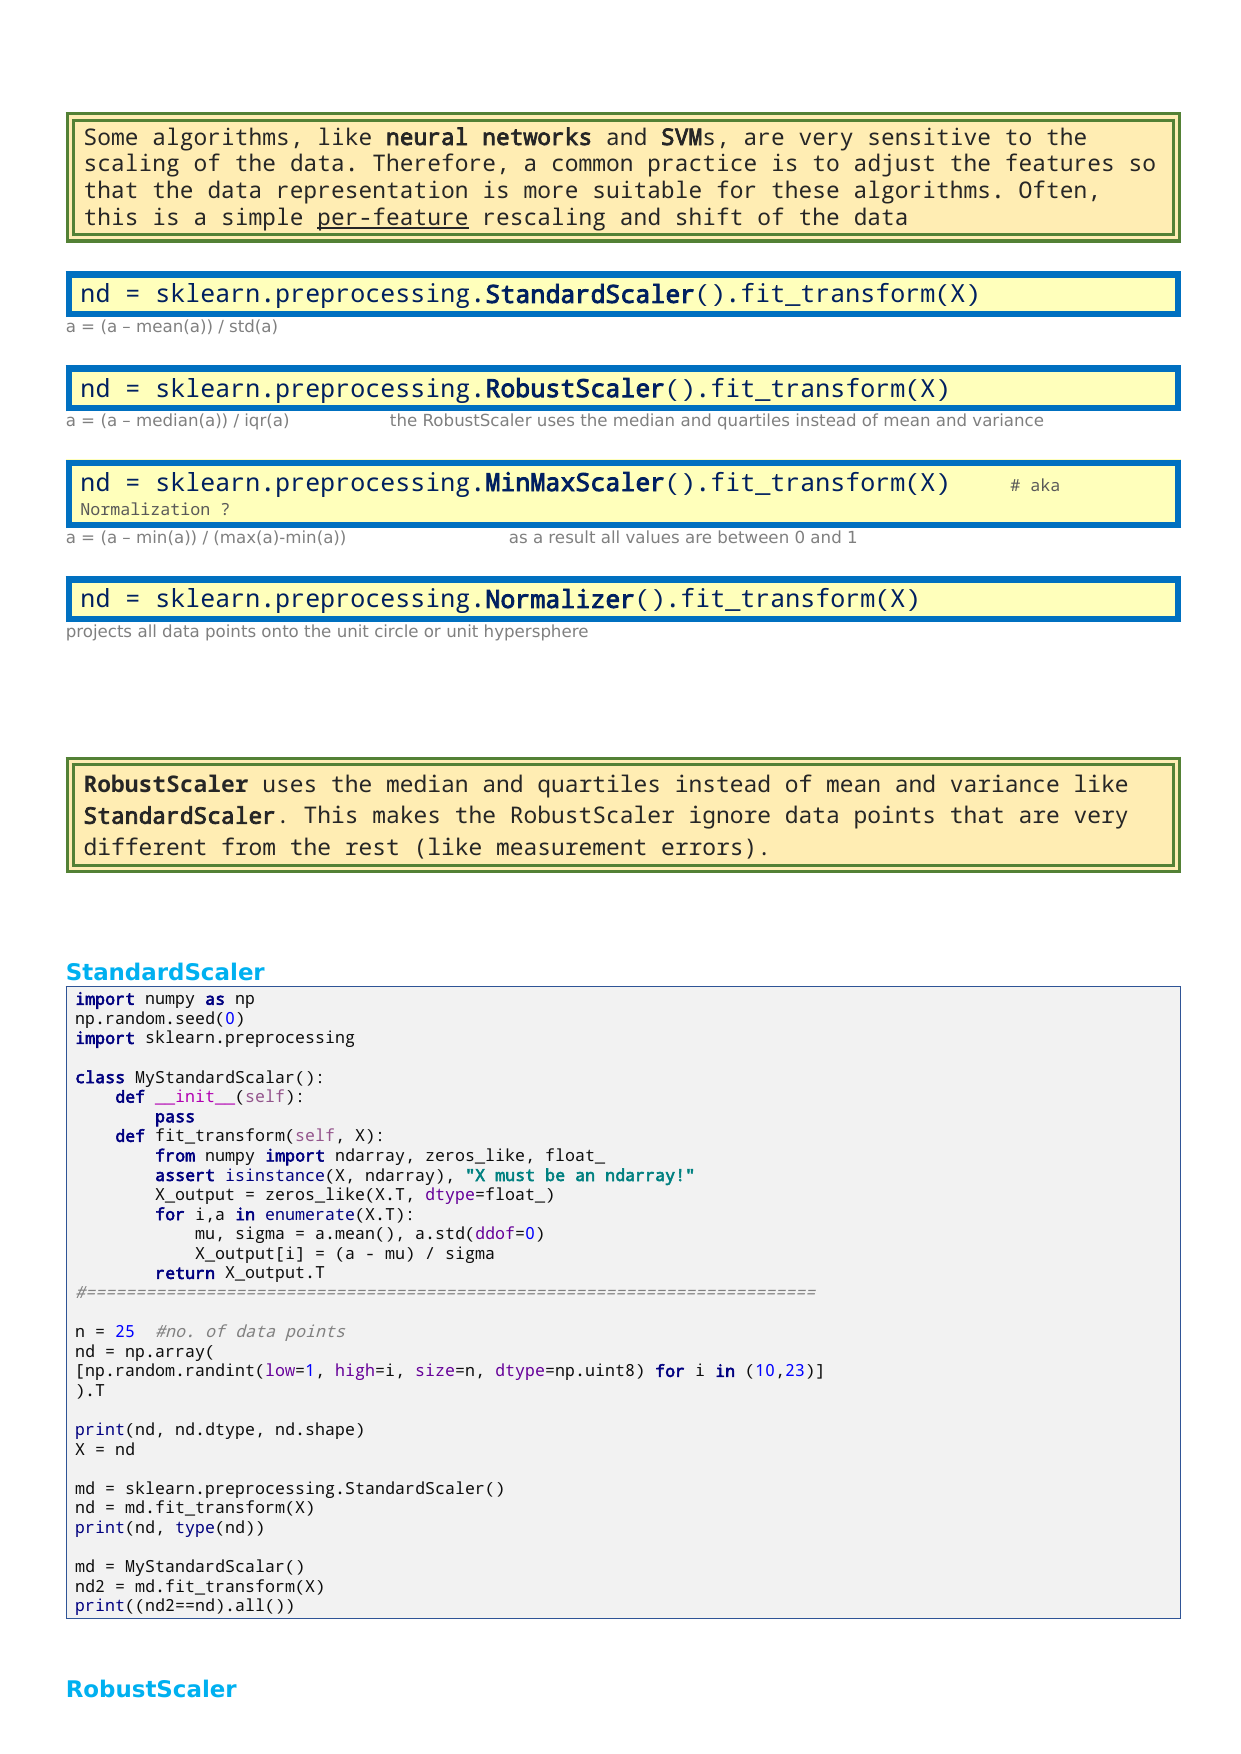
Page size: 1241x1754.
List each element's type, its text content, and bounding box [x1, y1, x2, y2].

title StandardScaler [66, 959, 1181, 986]
text nd = sklearn.preprocessing.RobustScaler().fit_transform(X) [72, 372, 1175, 405]
text nd = sklearn.preprocessing.Normalizer().fit_transform(X) [72, 583, 1175, 616]
text RobustScaler uses the median and quartiles instead of mean and variance like StandardScaler. This makes the RobustScaler ignore data points that are very different from the rest (like measurement errors). [69, 760, 1178, 870]
text nd = sklearn.preprocessing.StandardScaler().fit_transform(X) [72, 278, 1175, 311]
text nd = sklearn.preprocessing.MinMaxScaler().fit_transform(X) # aka Normalization ? [72, 466, 1175, 522]
text a = (a – mean(a)) / std(a) [66, 317, 1181, 337]
text import numpy as np np.random.seed(0) import sklearn.preprocessing class MyStandardScalar(): def __init__(self): pass def fit_transform(self, X): from numpy import ndarray, zeros_like, float_ assert isinstance(X, ndarray), "X must be an ndarray!" X_output = zeros_like(X.T, dtype=float_) for i,a in enumerate(X.T): mu, sigma = a.mean(), a.std(ddof=0) X_output[i] = (a - mu) / sigma return X_output.T #========================================================================= n = 25 #no. of data points nd = np.array( [np.random.randint(low=1, high=i, size=n, dtype=np.uint8) for i in (10,23)] ).T print(nd, nd.dtype, nd.shape) X = nd md = sklearn.preprocessing.StandardScaler() nd = md.fit_transform(X) print(nd, type(nd)) md = MyStandardScalar() nd2 = md.fit_transform(X) print((nd2==nd).all()) [67, 987, 1180, 1618]
text a = (a – min(a)) / (max(a)-min(a)) as a result all values are between 0 and 1 [66, 528, 1181, 547]
text a = (a – median(a)) / iqr(a) the RobustScaler uses the median and quartiles instead of mean and variance [66, 411, 1181, 431]
text projects all data points onto the unit circle or unit hypersphere [66, 622, 1181, 642]
title RobustScaler [66, 1677, 1181, 1703]
